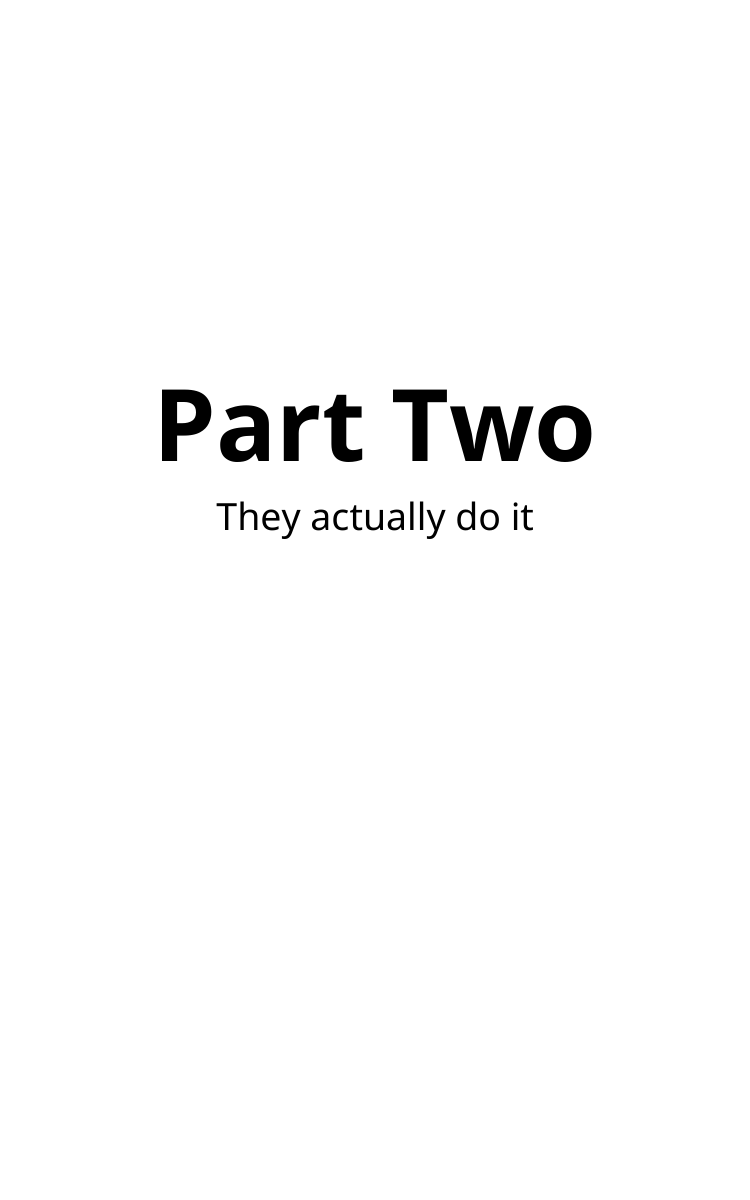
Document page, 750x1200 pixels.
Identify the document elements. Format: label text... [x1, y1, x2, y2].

text They actually do it [112, 490, 637, 541]
subtitle Part Two [112, 354, 637, 490]
